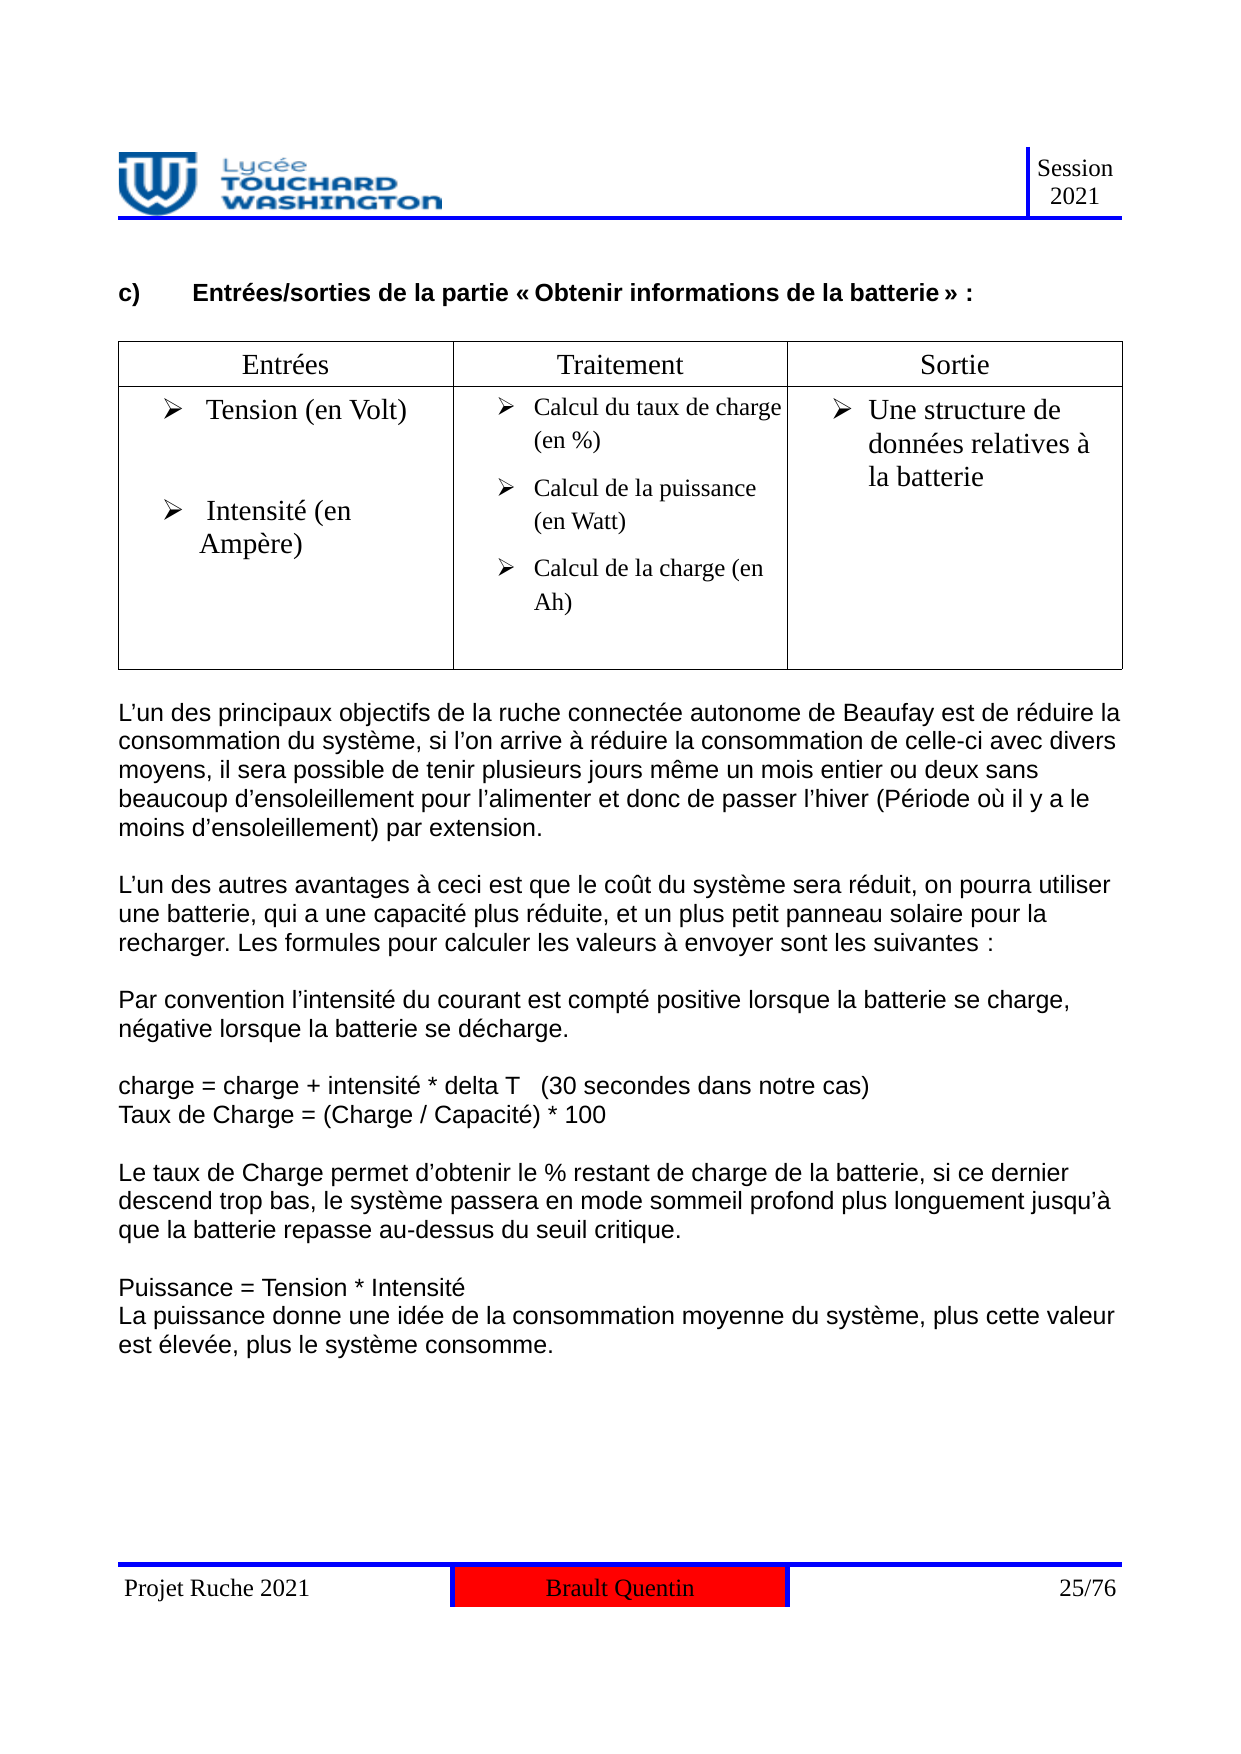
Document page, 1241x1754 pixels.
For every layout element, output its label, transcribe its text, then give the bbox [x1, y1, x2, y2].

text L’un des autres avantages à ceci est que le coût du système sera réduit, on pourra utiliser une batterie, qui a une capacité plus réduite, et un plus petit panneau solaire pour la recharger. Les formules pour calculer les valeurs à envoyer sont les suivantes : [118, 841, 1122, 956]
picture [118, 152, 442, 216]
table_cell Une structure de données relatives à la batterie [788, 387, 1122, 669]
text Taux de Charge = (Charge / Capacité) * 100 [118, 1100, 1122, 1129]
table_cell Calcul du taux de charge (en %) Calcul de la puissance (en Watt) Calcul de la charge (en Ah) [454, 387, 787, 669]
table_header Traitement [454, 342, 787, 386]
text Puissance = Tension * Intensité [118, 1272, 1122, 1301]
table_header Entrées [119, 342, 453, 386]
text Par convention l’intensité du courant est compté positive lorsque la batterie se charge, négative lorsque la batterie se décharge. [118, 985, 1122, 1042]
table_header Sortie [788, 342, 1122, 386]
text Le taux de Charge permet d’obtenir le % restant de charge de la batterie, si ce dernier descend trop bas, le système passera en mode sommeil profond plus longuement jusqu’à que la batterie repasse au-dessus du seuil critique. [118, 1157, 1122, 1244]
table_cell Tension (en Volt) Intensité (en Ampère) [119, 387, 453, 669]
text L’un des principaux objectifs de la ruche connectée autonome de Beaufay est de réduire la consommation du système, si l’on arrive à réduire la consommation de celle-ci avec divers moyens, il sera possible de tenir plusieurs jours même un mois entier ou deux sans beaucoup d’ensoleillement pour l’alimenter et donc de passer l’hiver (Période où il y a le moins d’ensoleillement) par extension. [118, 697, 1122, 841]
text charge = charge + intensité * delta T (30 secondes dans notre cas) [118, 1071, 1122, 1100]
subtitle Entrées/sorties de la partie « Obtenir informations de la batterie » : [118, 278, 1122, 306]
text La puissance donne une idée de la consommation moyenne du système, plus cette valeur est élevée, plus le système consomme. [118, 1301, 1122, 1359]
